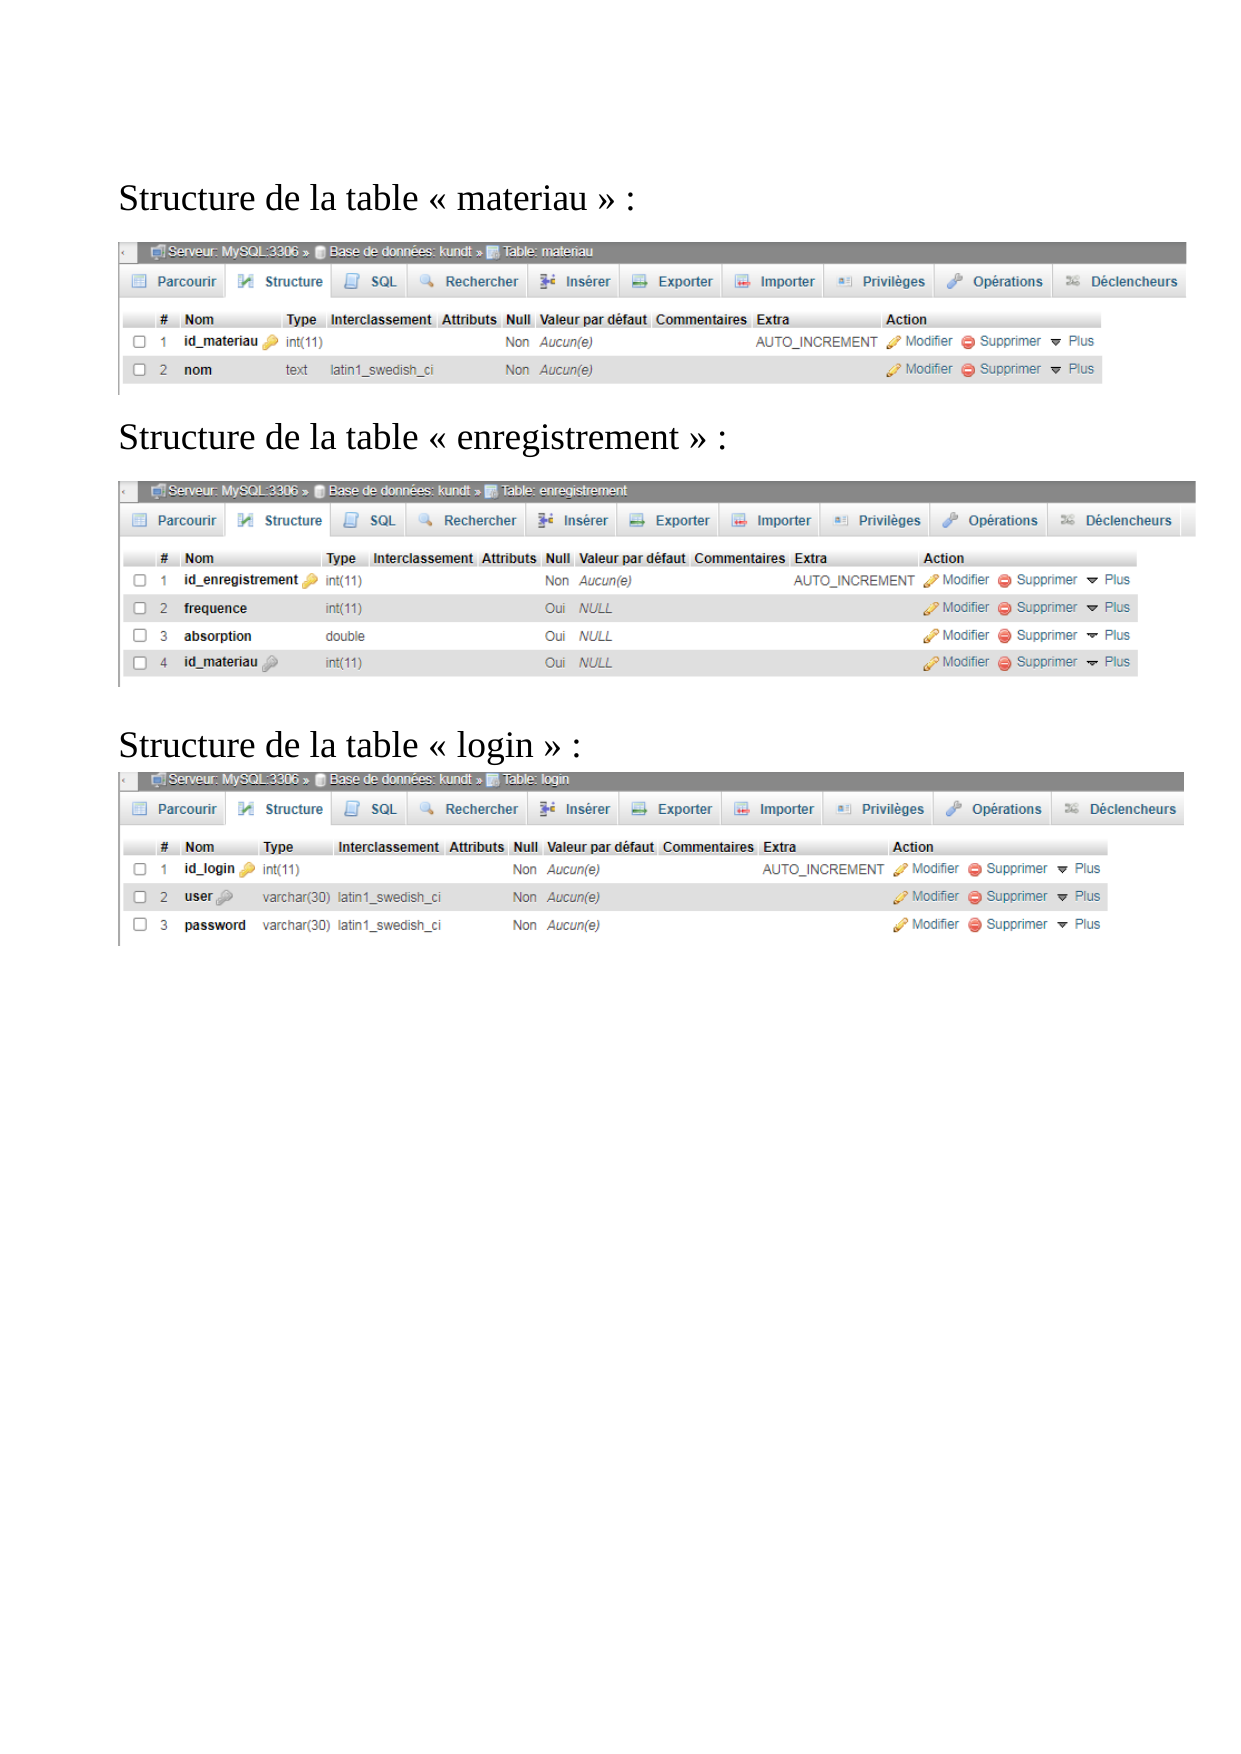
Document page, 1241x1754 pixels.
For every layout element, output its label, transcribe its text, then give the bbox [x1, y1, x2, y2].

text Structure de la table « login » : [118, 722, 1122, 946]
picture [118, 481, 644, 550]
text Structure de la table « enregistrement » : [118, 415, 1122, 458]
picture [118, 772, 622, 827]
picture [118, 242, 624, 287]
text Structure de la table « materiau » : [118, 176, 1122, 219]
